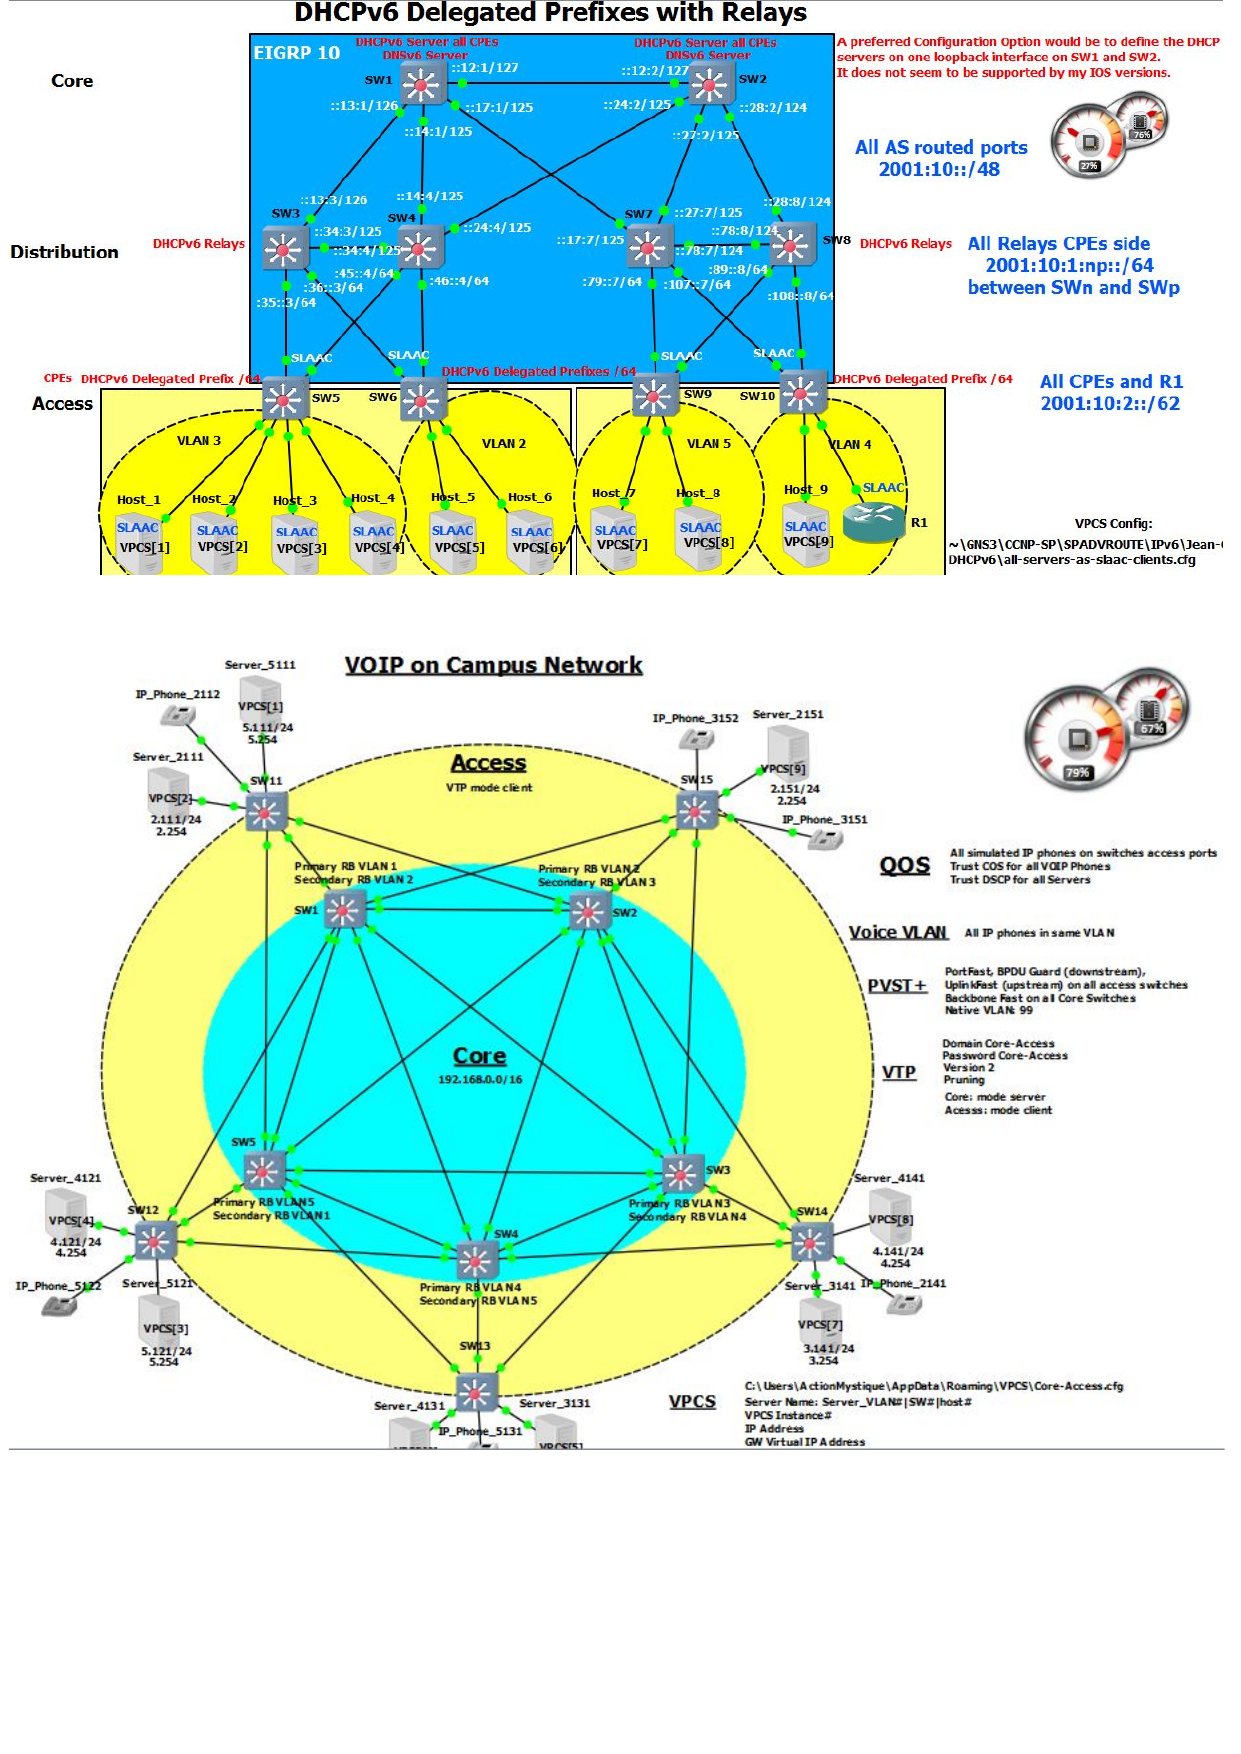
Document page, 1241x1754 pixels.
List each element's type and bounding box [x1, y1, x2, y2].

picture [8, 637, 1225, 1450]
picture [8, 0, 1223, 575]
